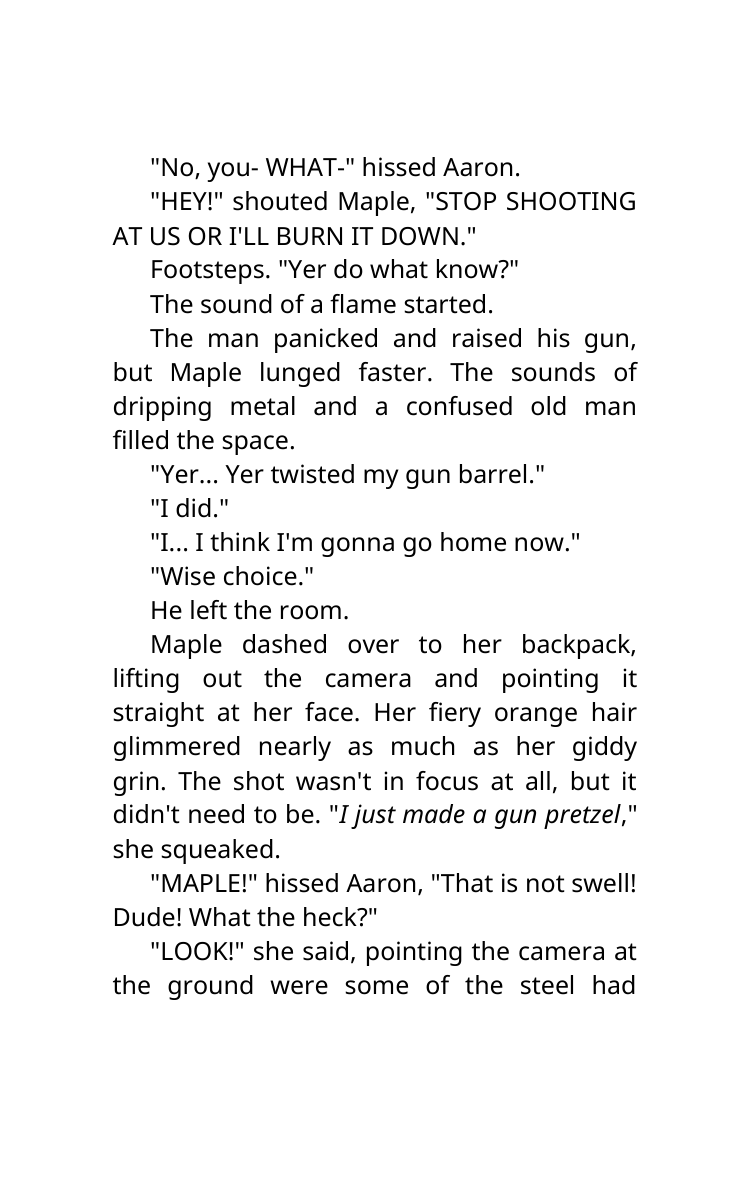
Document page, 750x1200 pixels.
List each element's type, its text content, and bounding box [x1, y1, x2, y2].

text The sound of a flame started. [112, 286, 637, 320]
text "HEY!" shouted Maple, "STOP SHOOTING AT US OR I'LL BURN IT DOWN." [112, 184, 637, 252]
text "I did." [112, 491, 637, 525]
text Maple dashed over to her backpack, lifting out the camera and pointing it straight at her face. Her fiery orange hair glimmered nearly as much as her giddy grin. The shot wasn't in focus at all, but it didn't need to be. "I just made a gun pretzel," she squeaked. [112, 627, 637, 865]
text "I... I think I'm gonna go home now." [112, 525, 637, 559]
text "LOOK!" she said, pointing the camera at the ground were some of the steel had [112, 933, 637, 1002]
text "Wise choice." [112, 559, 637, 593]
text Footsteps. "Yer do what know?" [112, 252, 637, 286]
text "Yer... Yer twisted my gun barrel." [112, 457, 637, 491]
text The man panicked and raised his gun, but Maple lunged faster. The sounds of dripping metal and a confused old man filled the space. [112, 320, 637, 457]
text He left the room. [112, 593, 637, 627]
text "No, you- WHAT-" hissed Aaron. [112, 150, 637, 184]
text "MAPLE!" hissed Aaron, "That is not swell! Dude! What the heck?" [112, 865, 637, 933]
